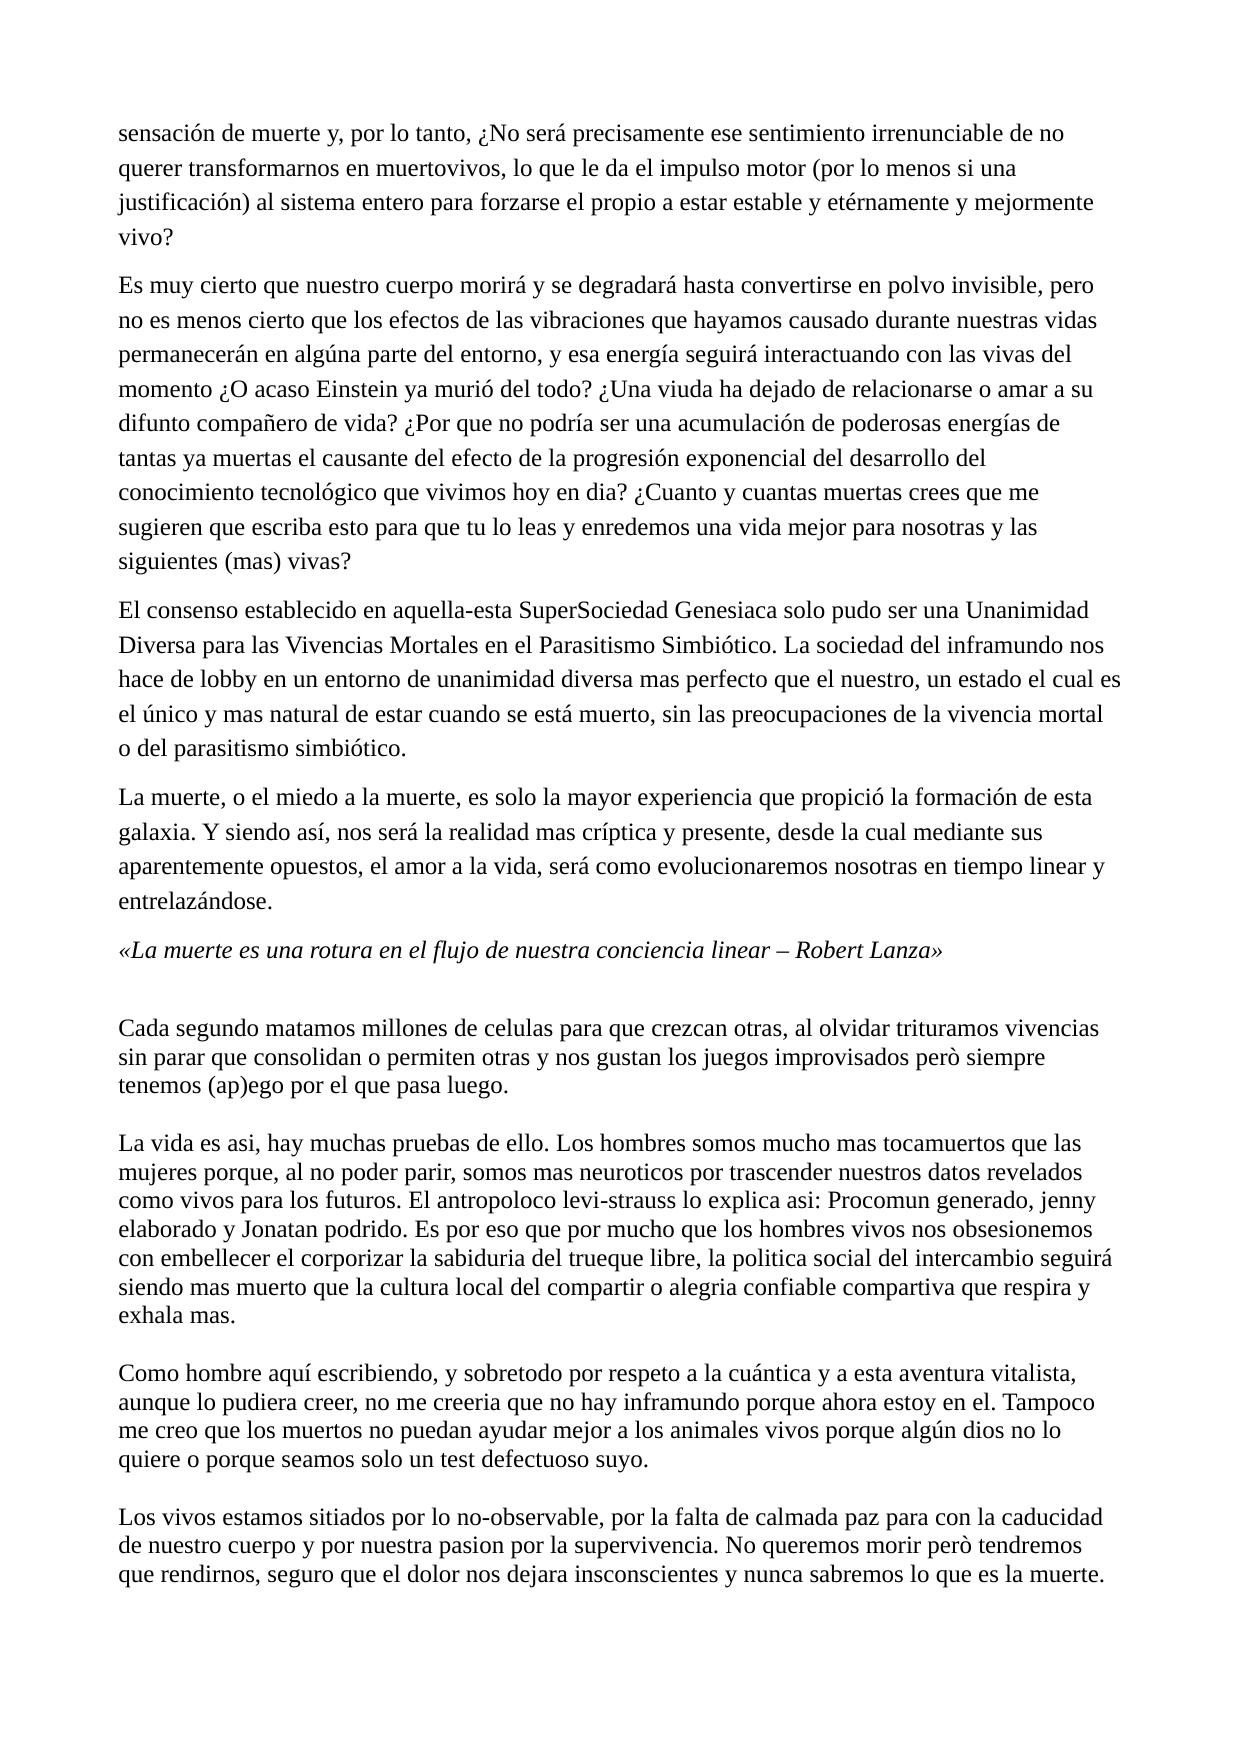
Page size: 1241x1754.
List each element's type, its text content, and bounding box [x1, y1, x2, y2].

text Los vivos estamos sitiados por lo no-observable, por la falta de calmada paz para con la caducidad de nuestro cuerpo y por nuestra pasion por la supervivencia. No queremos morir però tendremos que rendirnos, seguro que el dolor nos dejara insconscientes y nunca sabremos lo que es la muerte. [118, 1502, 1122, 1588]
text Como hombre aquí escribiendo, y sobretodo por respeto a la cuántica y a esta aventura vitalista, aunque lo pudiera creer, no me creeria que no hay inframundo porque ahora estoy en el. Tampoco me creo que los muertos no puedan ayudar mejor a los animales vivos porque algún dios no lo quiere o porque seamos solo un test defectuoso suyo. [118, 1358, 1122, 1473]
text sensación de muerte y, por lo tanto, ¿No será precisamente ese sentimiento irrenunciable de no querer transformarnos en muertovivos, lo que le da el impulso motor (por lo menos si una justificación) al sistema entero para forzarse el propio a estar estable y etérnamente y mejormente vivo? [118, 118, 1122, 250]
text La muerte, o el miedo a la muerte, es solo la mayor experiencia que propició la formación de esta galaxia. Y siendo así, nos será la realidad mas críptica y presente, desde la cual mediante sus aparentemente opuestos, el amor a la vida, será como evolucionaremos nosotras en tiempo linear y entrelazándose. [118, 782, 1122, 915]
text Es muy cierto que nuestro cuerpo morirá y se degradará hasta convertirse en polvo invisible, pero no es menos cierto que los efectos de las vibraciones que hayamos causado durante nuestras vidas permanecerán en algúna parte del entorno, y esa energía seguirá interactuando con las vivas del momento ¿O acaso Einstein ya murió del todo? ¿Una viuda ha dejado de relacionarse o amar a su difunto compañero de vida? ¿Por que no podría ser una acumulación de poderosas energías de tantas ya muertas el causante del efecto de la progresión exponencial del desarrollo del conocimiento tecnológico que vivimos hoy en dia? ¿Cuanto y cuantas muertas crees que me sugieren que escriba esto para que tu lo leas y enredemos una vida mejor para nosotras y las siguientes (mas) vivas? [118, 271, 1122, 575]
text La vida es asi, hay muchas pruebas de ello. Los hombres somos mucho mas tocamuertos que las mujeres porque, al no poder parir, somos mas neuroticos por trascender nuestros datos revelados como vivos para los futuros. El antropoloco levi-strauss lo explica asi: Procomun generado, jenny elaborado y Jonatan podrido. Es por eso que por mucho que los hombres vivos nos obsesionemos con embellecer el corporizar la sabiduria del trueque libre, la politica social del intercambio seguirá siendo mas muerto que la cultura local del compartir o alegria confiable compartiva que respira y exhala mas. [118, 1128, 1122, 1329]
text El consenso establecido en aquella-esta SuperSociedad Genesiaca solo pudo ser una Unanimidad Diversa para las Vivencias Mortales en el Parasitismo Simbiótico. La sociedad del inframundo nos hace de lobby en un entorno de unanimidad diversa mas perfecto que el nuestro, un estado el cual es el único y mas natural de estar cuando se está muerto, sin las preocupaciones de la vivencia mortal o del parasitismo simbiótico. [118, 596, 1122, 762]
text «La muerte es una rotura en el flujo de nuestra conciencia linear – Robert Lanza» [118, 935, 1122, 964]
text Cada segundo matamos millones de celulas para que crezcan otras, al olvidar trituramos vivencias sin parar que consolidan o permiten otras y nos gustan los juegos improvisados però siempre tenemos (ap)ego por el que pasa luego. [118, 1013, 1122, 1099]
